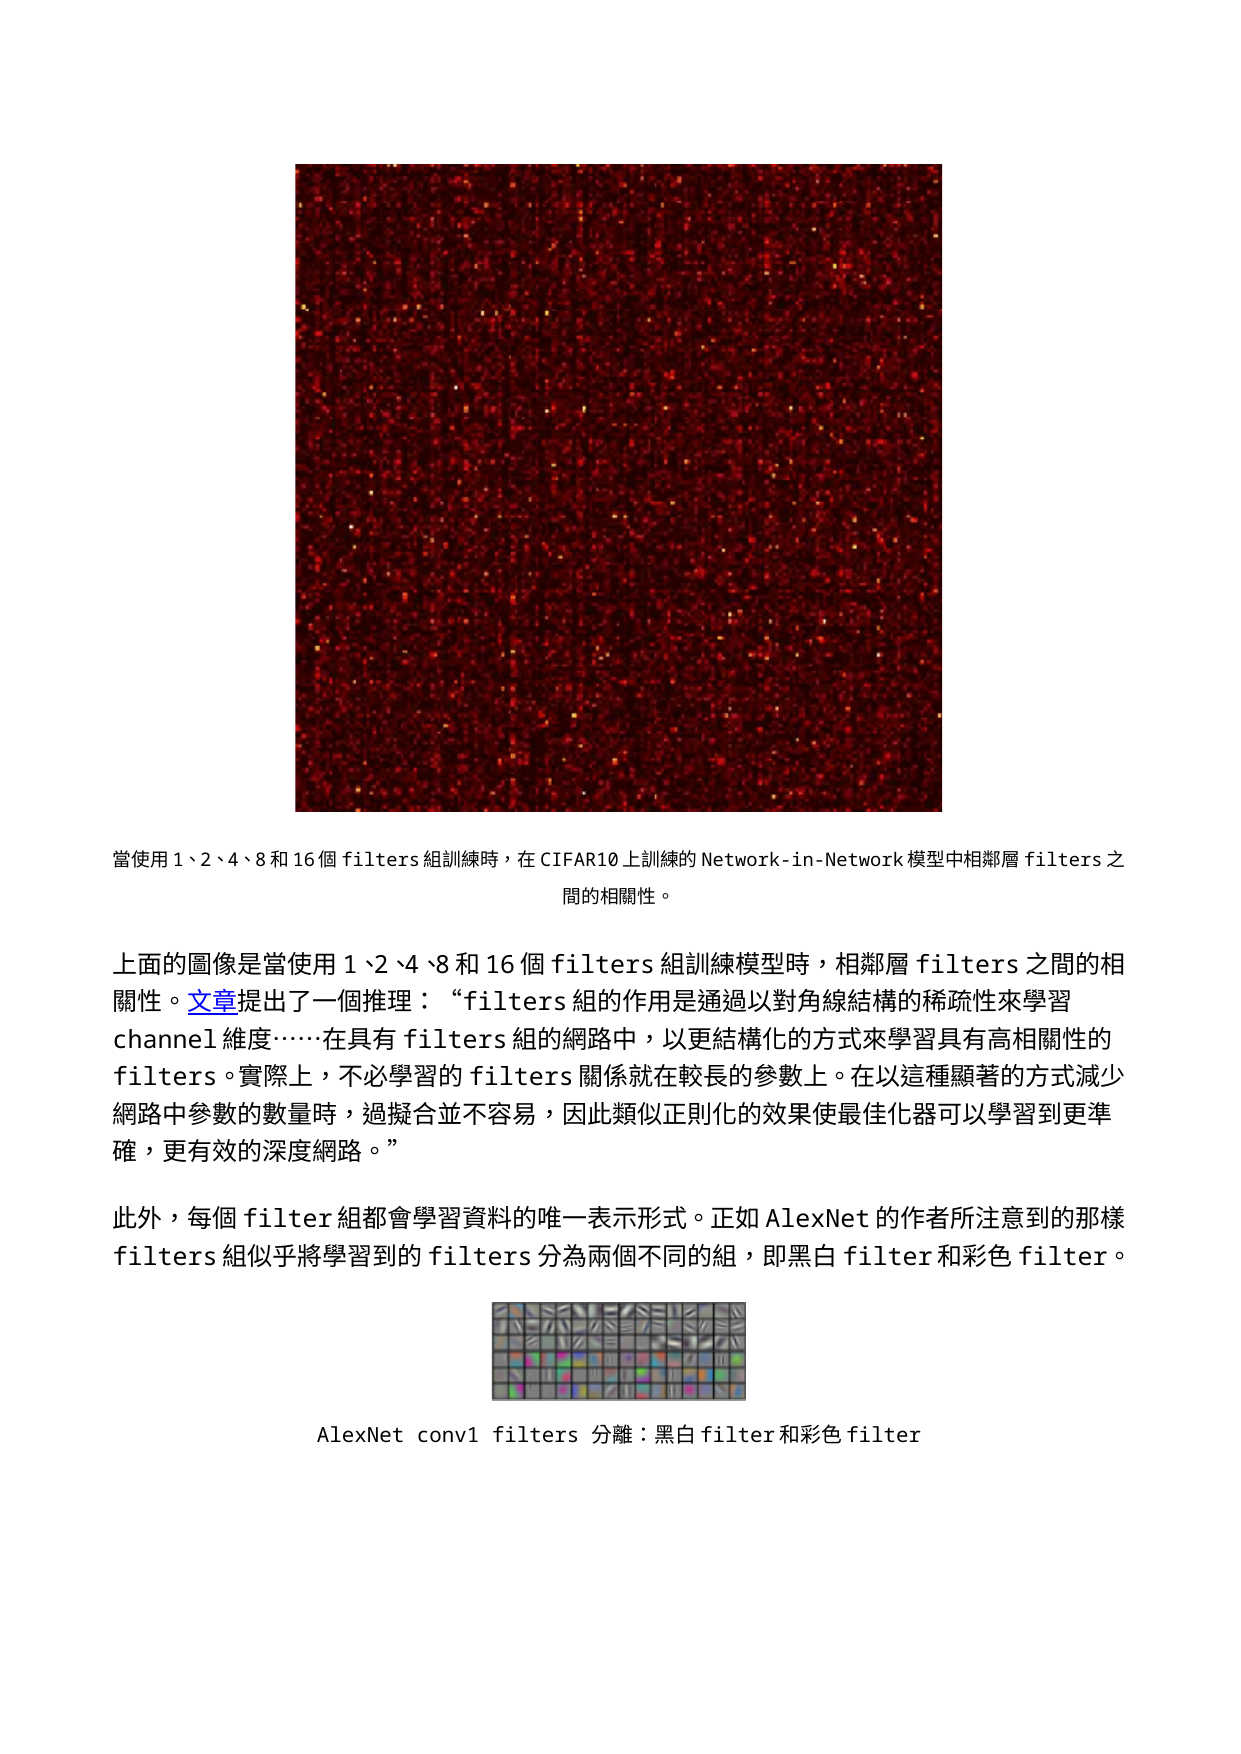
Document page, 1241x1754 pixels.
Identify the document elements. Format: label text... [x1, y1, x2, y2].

text 上面的圖像是當使用1、2、4、8和16個filters組訓練模型時，相鄰層filters之間的相關性。文章提出了一個推理：“filters組的作用是通過以對角線結構的稀疏性來學習channel維度……在具有filters組的網路中，以更結構化的方式來學習具有高相關性的filters。實際上，不必學習的filters關係就在較長的參數上。在以這種顯著的方式減少網路中參數的數量時，過擬合並不容易，因此類似正則化的效果使最佳化器可以學習到更準確，更有效的深度網路。” [112, 944, 1125, 1169]
picture [295, 164, 943, 812]
picture [491, 1302, 746, 1401]
text 當使用1、2、4、8和16個filters組訓練時，在CIFAR10上訓練的Network-in-Network模型中相鄰層filters之間的相關性。 [112, 839, 1125, 914]
text 此外，每個filter組都會學習資料的唯一表示形式。正如AlexNet的作者所注意到的那樣，filters組似乎將學習到的filters分為兩個不同的組，即黑白filter和彩色filter。 [112, 1198, 1125, 1273]
text AlexNet conv1 filters 分離：黑白filter和彩色filter [112, 1414, 1125, 1452]
